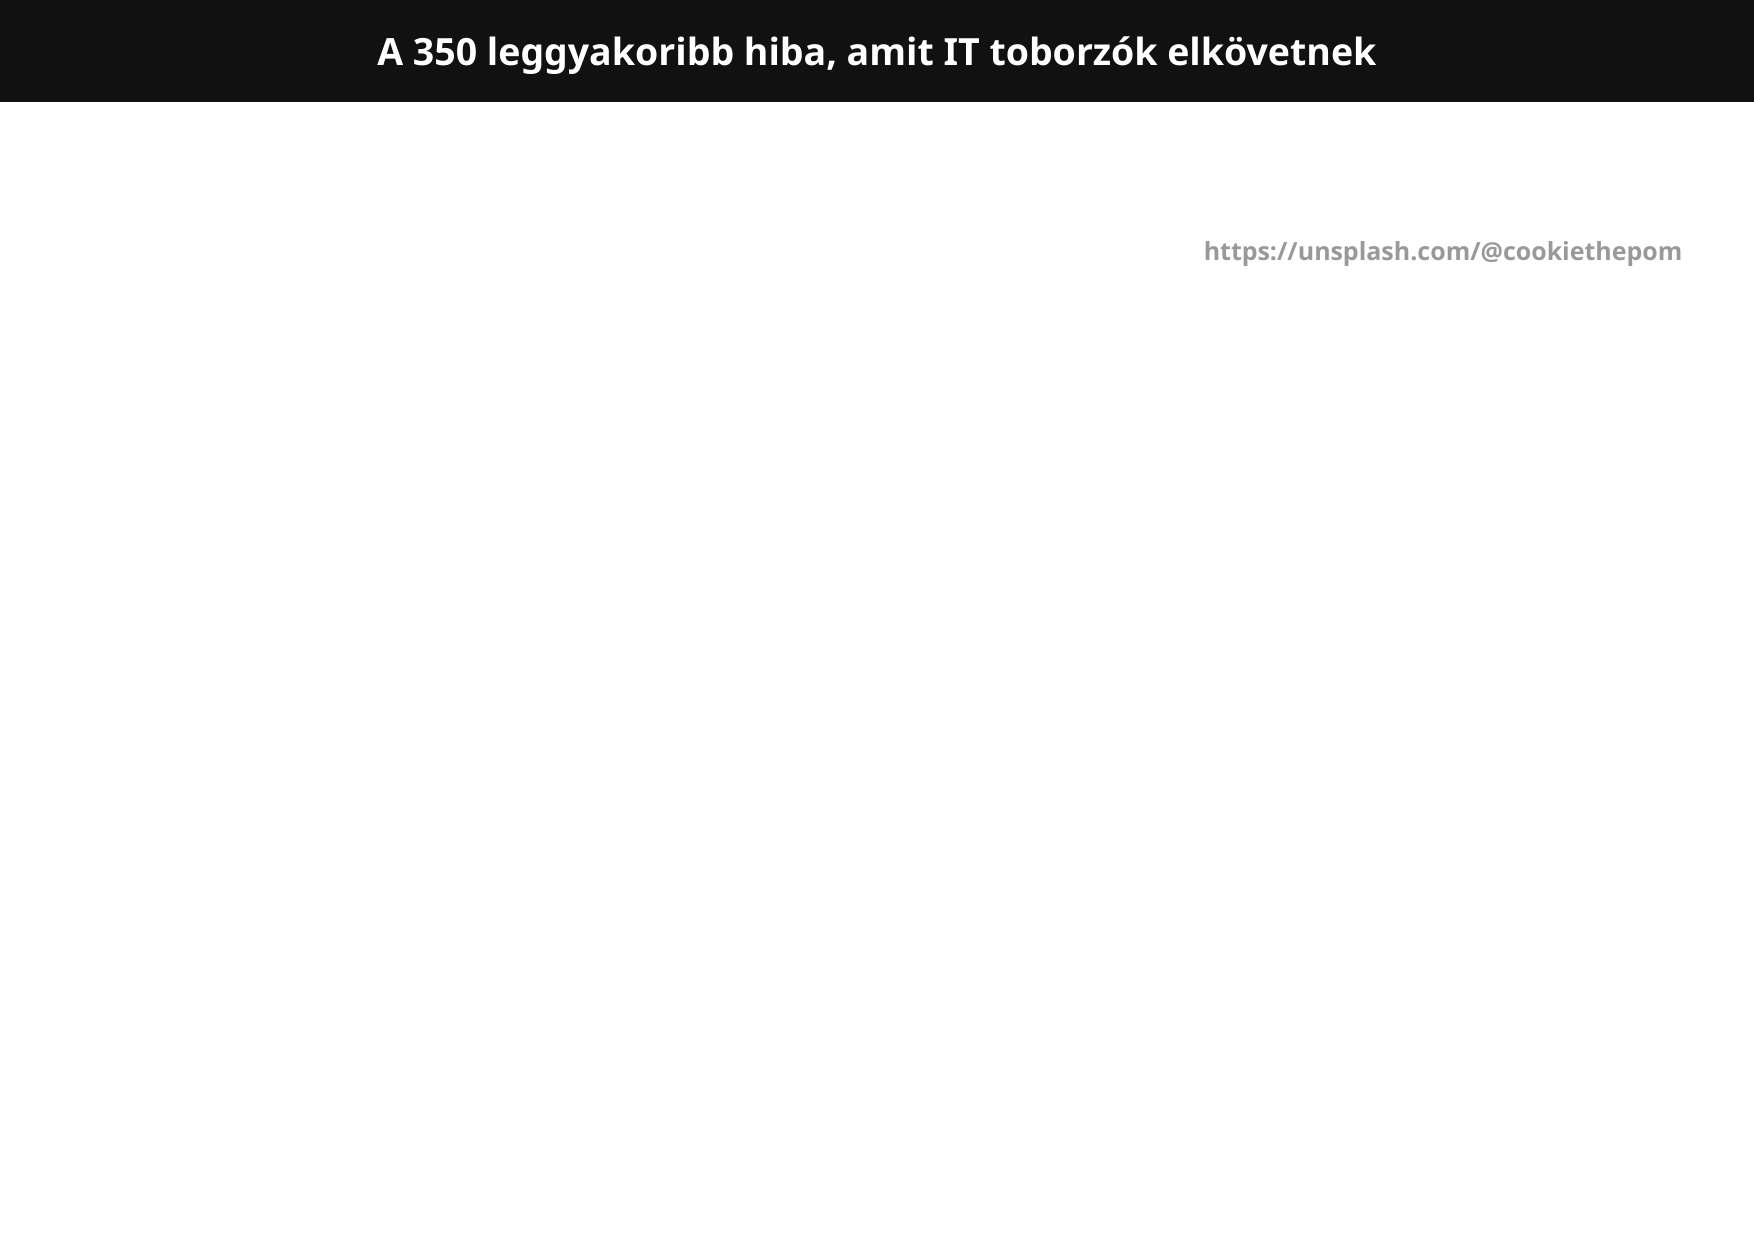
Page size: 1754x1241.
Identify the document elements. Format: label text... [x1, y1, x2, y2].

text https://unsplash.com/@cookiethepom [0, 234, 1754, 268]
